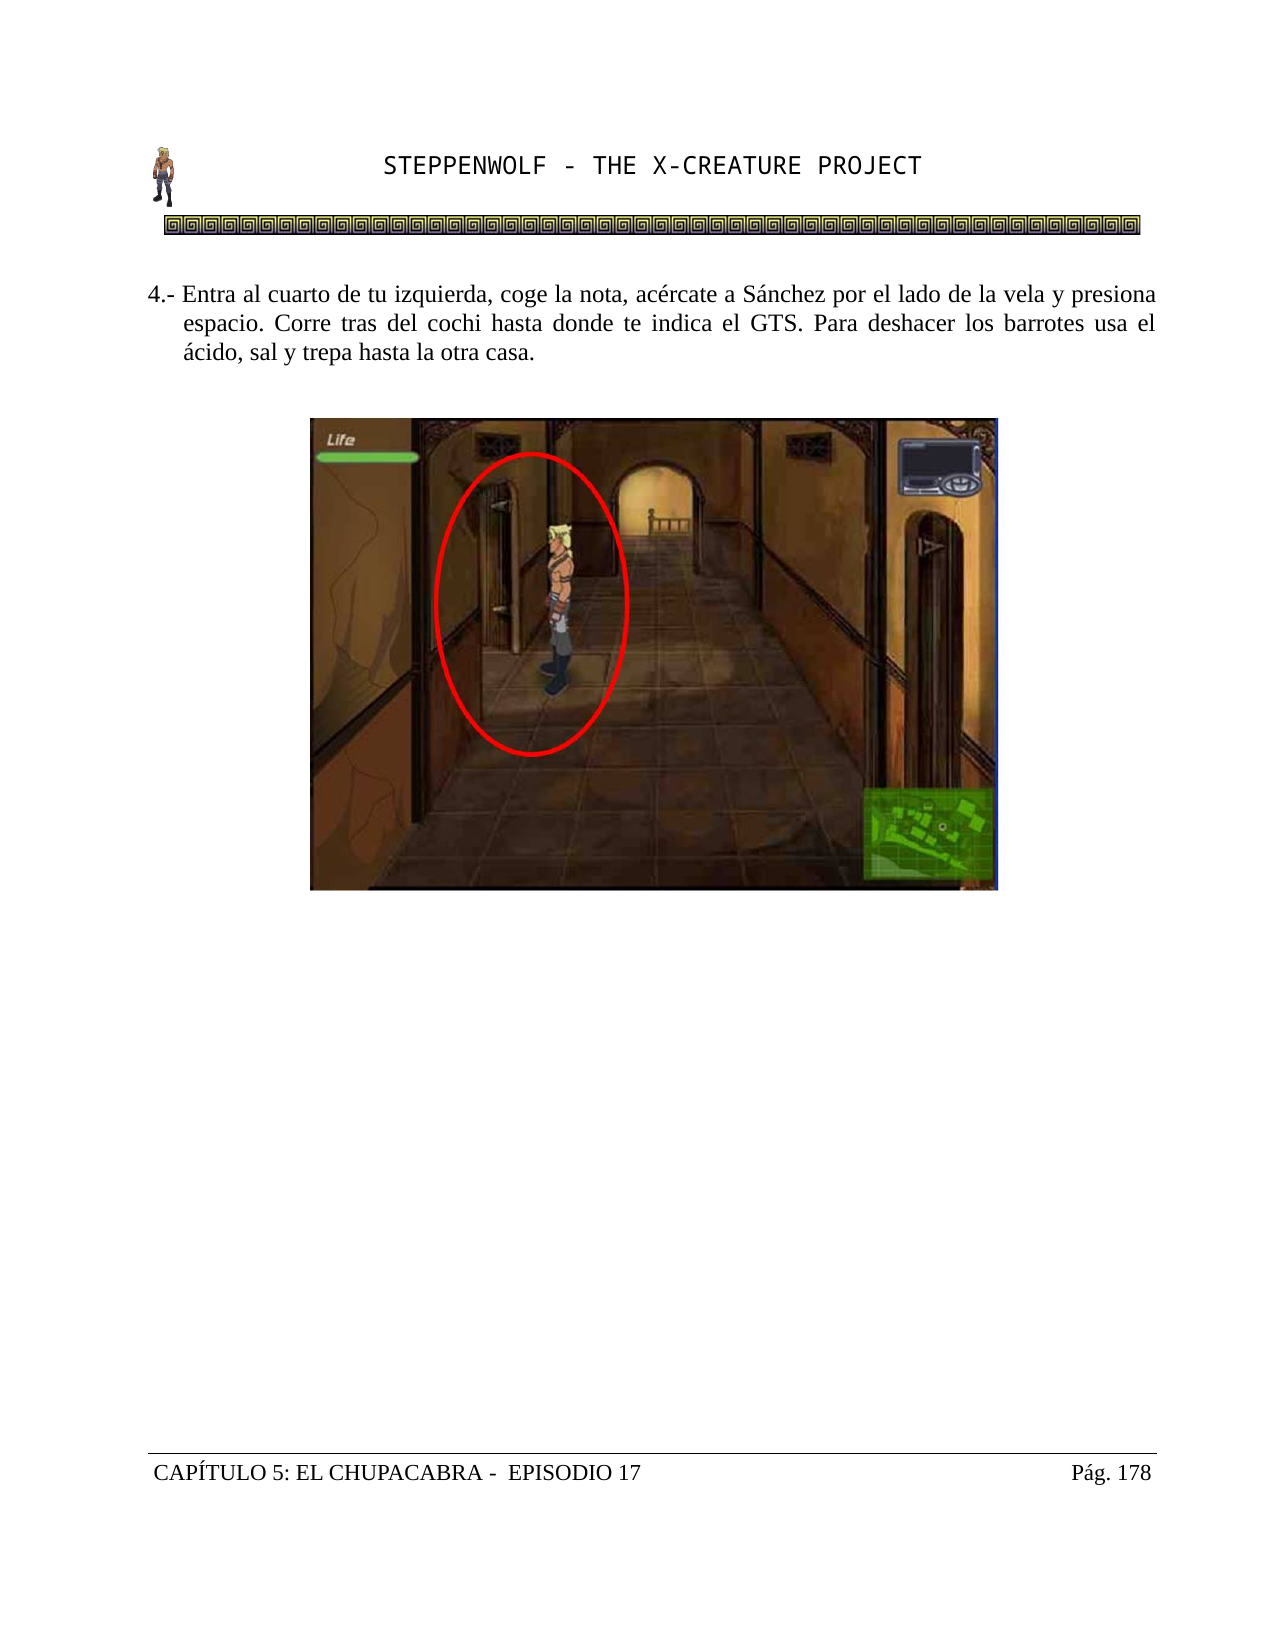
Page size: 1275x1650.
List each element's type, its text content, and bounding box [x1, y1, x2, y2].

text 4.- Entra al cuarto de tu izquierda, coge la nota, acércate a Sánchez por el lado de la vela y presiona espacio. Corre tras del cochi hasta donde te indica el GTS. Para deshacer los barrotes usa el ácido, sal y trepa hasta la otra casa. [148, 279, 1157, 366]
picture [164, 215, 1141, 235]
picture [309, 417, 999, 891]
picture [147, 147, 181, 207]
